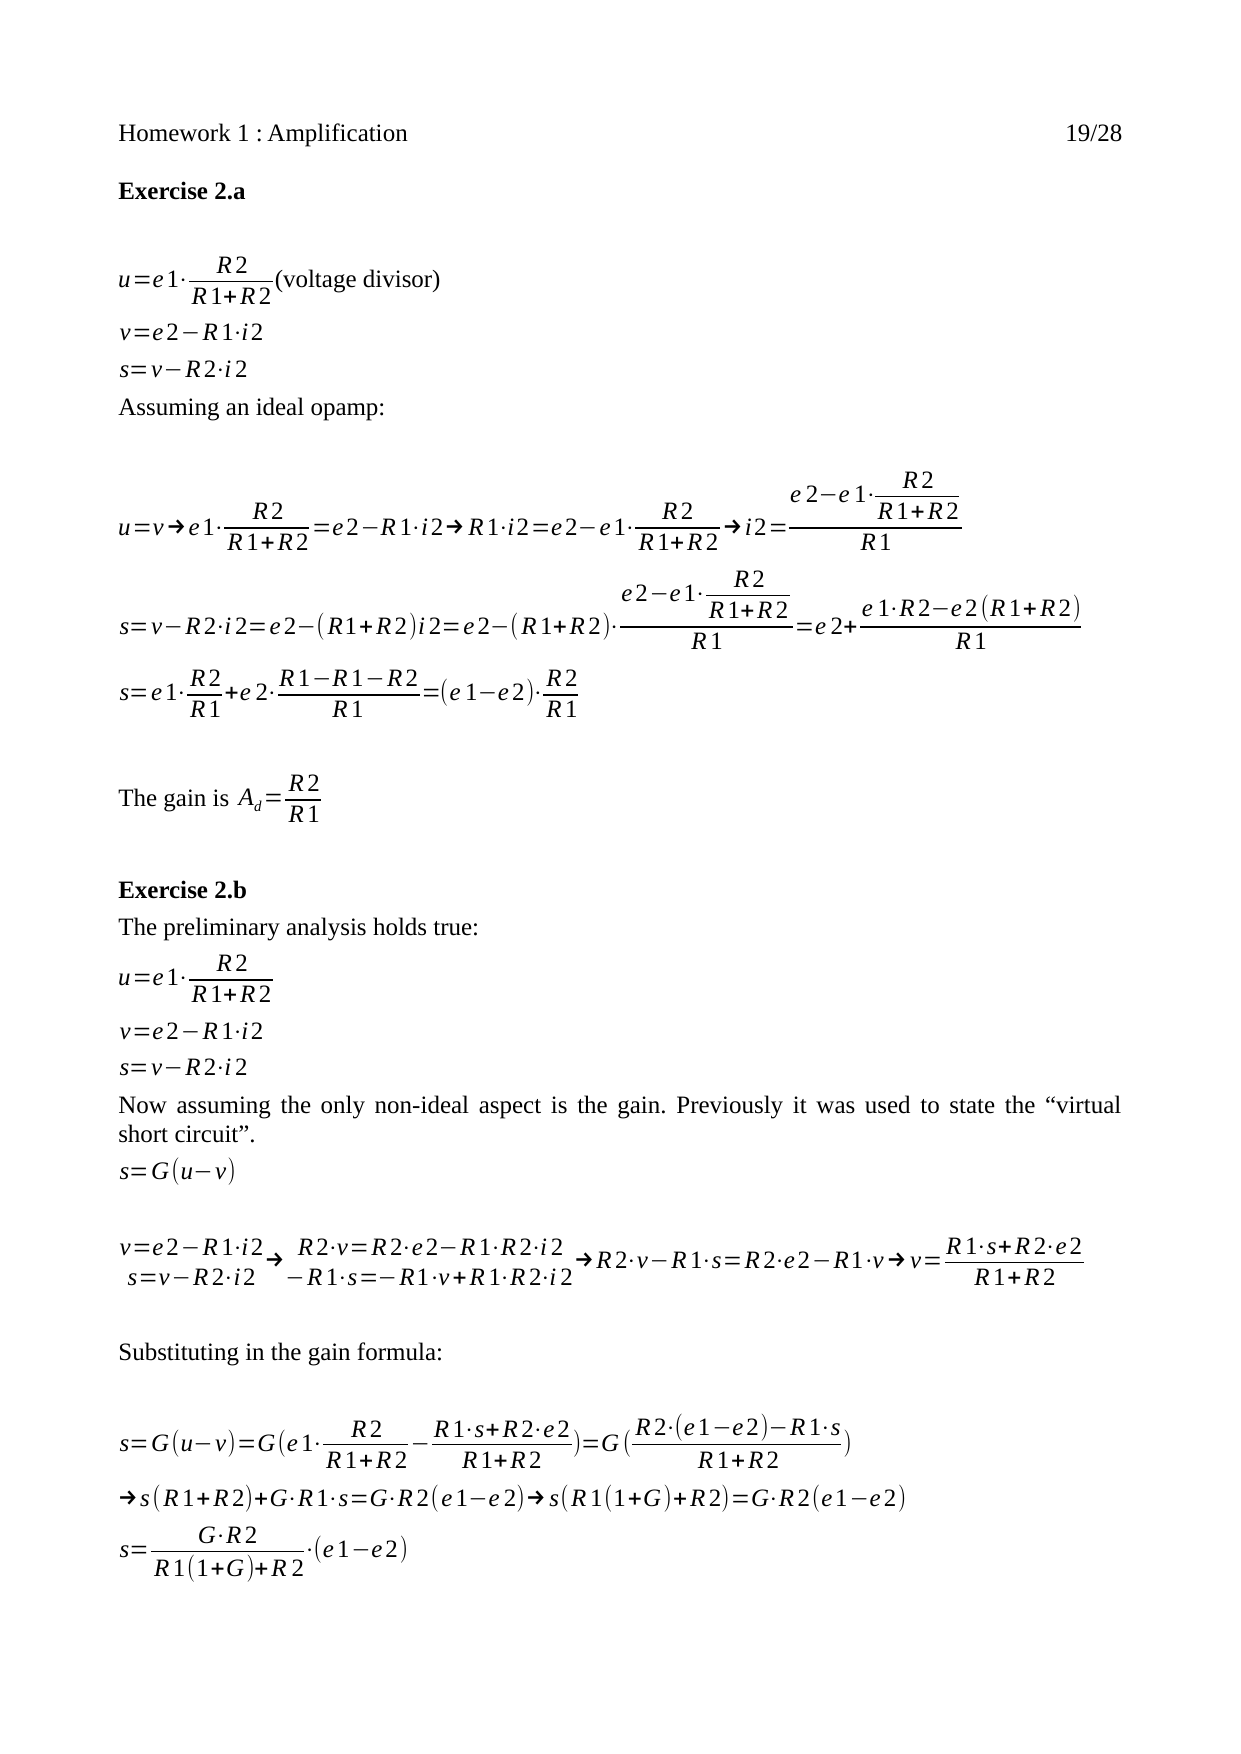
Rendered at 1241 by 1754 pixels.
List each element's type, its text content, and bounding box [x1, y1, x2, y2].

text Exercise 2.b [118, 875, 1122, 903]
text Assuming an ideal opamp: [118, 392, 1122, 420]
text (voltage divisor) [118, 251, 1122, 310]
text Exercise 2.a [118, 176, 1122, 205]
text Now assuming the only non-ideal aspect is the gain. Previously it was used to state the “virtual short circuit”. [118, 1090, 1122, 1147]
text Substituting in the gain formula: [118, 1337, 1122, 1366]
text The gain is [118, 769, 1122, 829]
text The preliminary analysis holds true: [118, 912, 1122, 941]
